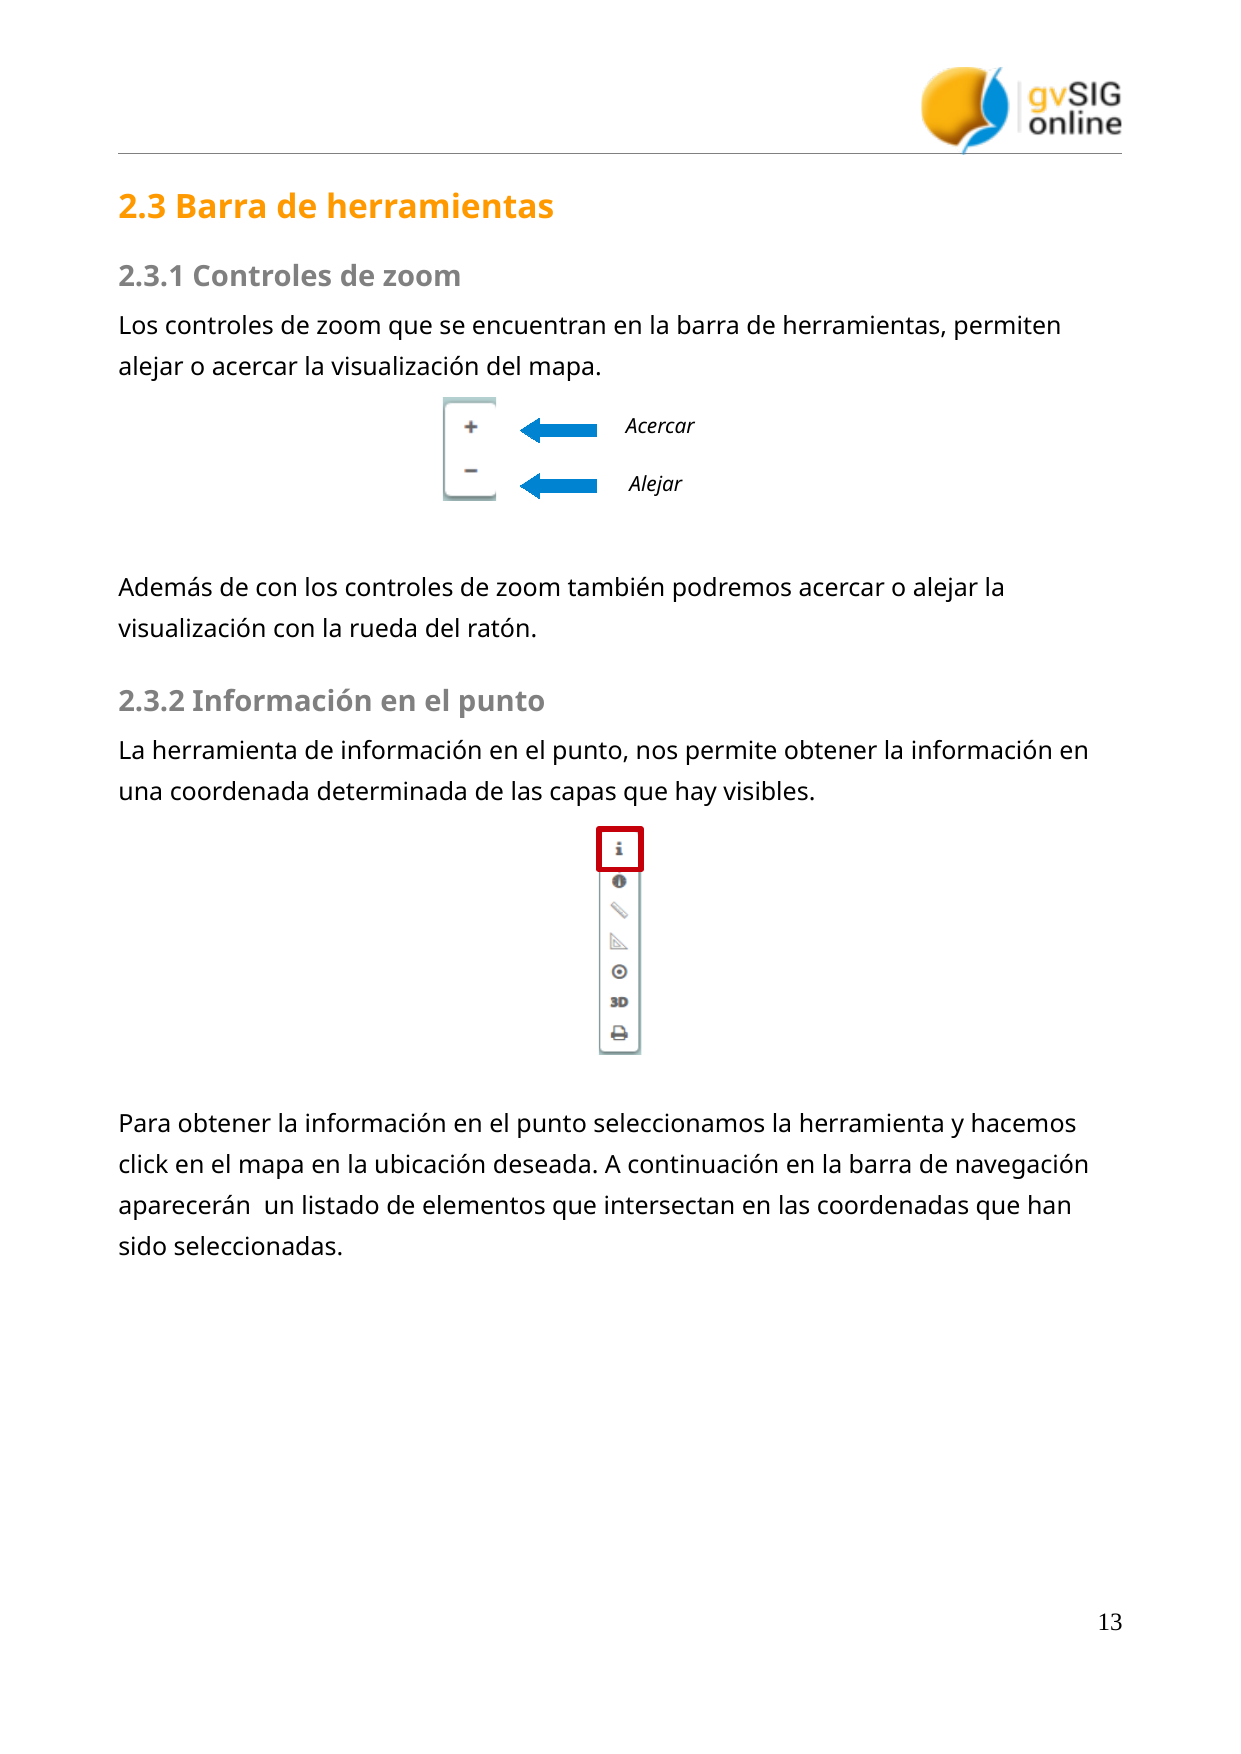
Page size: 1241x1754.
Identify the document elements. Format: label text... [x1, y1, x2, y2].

picture [598, 872, 642, 1055]
picture [442, 397, 497, 501]
text Además de con los controles de zoom también podremos acercar o alejar la visualización con la rueda del ratón. [118, 570, 1122, 645]
subtitle 2.3.2 Información en el punto [118, 681, 1122, 720]
text La herramienta de información en el punto, nos permite obtener la información en una coordenada determinada de las capas que hay visibles. [118, 733, 1122, 808]
subtitle 2.3 Barra de herramientas [118, 182, 1122, 228]
picture [602, 832, 638, 867]
subtitle 2.3.1 Controles de zoom [118, 255, 1122, 295]
text Para obtener la información en el punto seleccionamos la herramienta y hacemos click en el mapa en la ubicación deseada. A continuación en la barra de navegación aparecerán un listado de elementos que intersectan en las coordenadas que han sido seleccionadas. [118, 1106, 1122, 1263]
picture [921, 67, 1122, 155]
text Los controles de zoom que se encuentran en la barra de herramientas, permiten alejar o acercar la visualización del mapa. [118, 307, 1122, 382]
